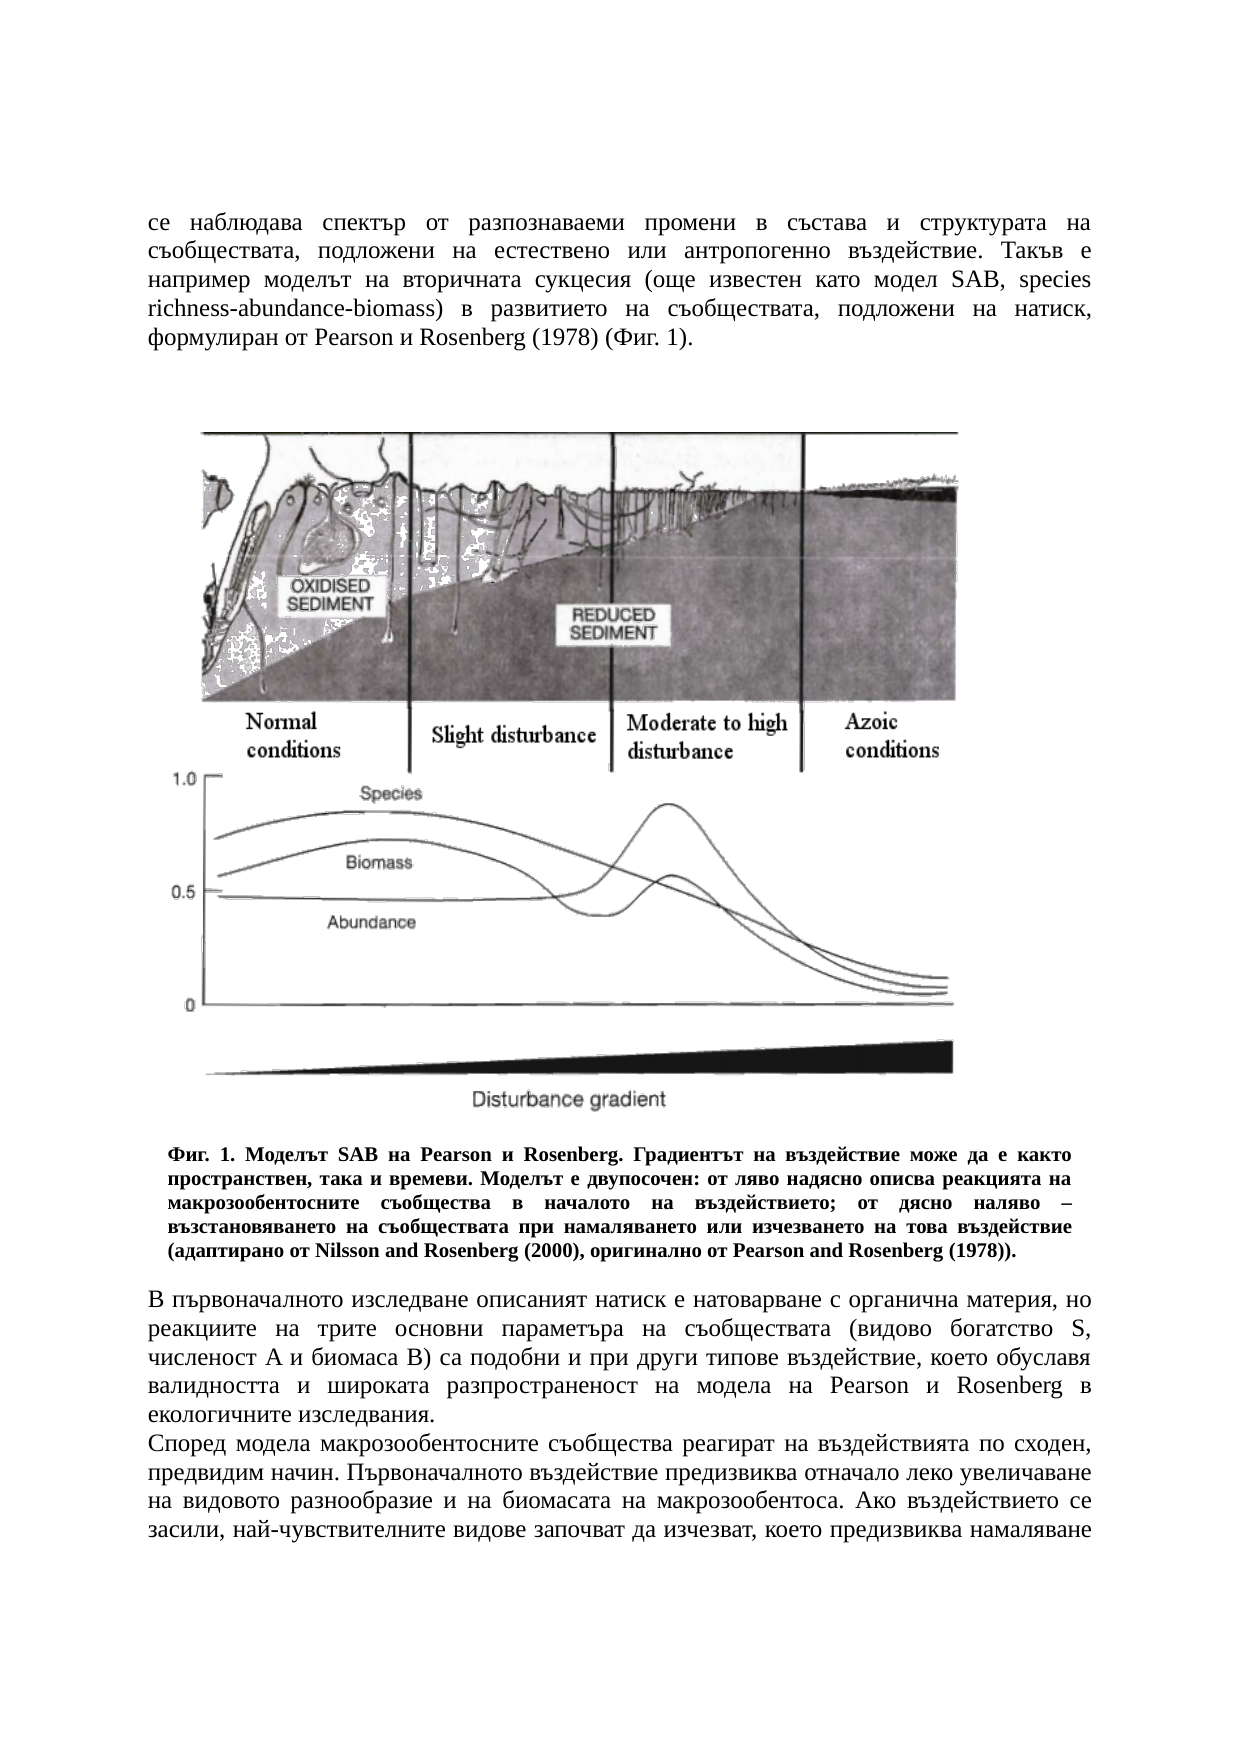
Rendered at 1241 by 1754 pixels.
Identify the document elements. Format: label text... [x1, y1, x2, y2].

text се наблюдава спектър от разпознаваеми промени в състава и структурата на съобществата, подложени на естествено или антропогенно въздействие. Такъв е например моделът на вторичната сукцесия (още известен като модел SAB, species richness-abundance-biomass) в развитието на съобществата, подложени на натиск, формулиран от Pearson и Rosenberg (1978) (Фиг. 1). [148, 207, 1093, 350]
text Според модела макрозообентосните съобщества реагират на въздействията по сходен, предвидим начин. Първоначалното въздействие предизвиква отначало леко увеличаване на видовото разнообразие и на биомасата на макрозообентоса. Ако въздействието се засили, най-чувствителните видове започват да изчезват, което предизвиква намаляване [148, 1428, 1093, 1543]
text В първоначалното изследване описаният натиск е натоварване с органична материя, но реакциите на трите основни параметъра на съобществата (видово богатство S, численост A и биомаса B) са подобни и при други типове въздействие, което обуславя валидността и широката разпространеност на модела на Pearson и Rosenberg в екологичните изследвания. [148, 1284, 1093, 1428]
text Фиг. 1. Моделът SAB на Pearson и Rosenberg. Градиентът на въздействие може да е както пространствен, така и времеви. Моделът е двупосочен: от ляво надясно описва реакцията на макрозообентосните съобщества в началото на въздействието; от дясно наляво – възстановяването на съобществата при намаляването или изчезването на това въздействие (адаптирано от Nilsson and Rosenberg (2000), оригинално от Pearson and Rosenberg (1978)). [167, 1142, 1073, 1262]
picture [167, 432, 965, 1117]
